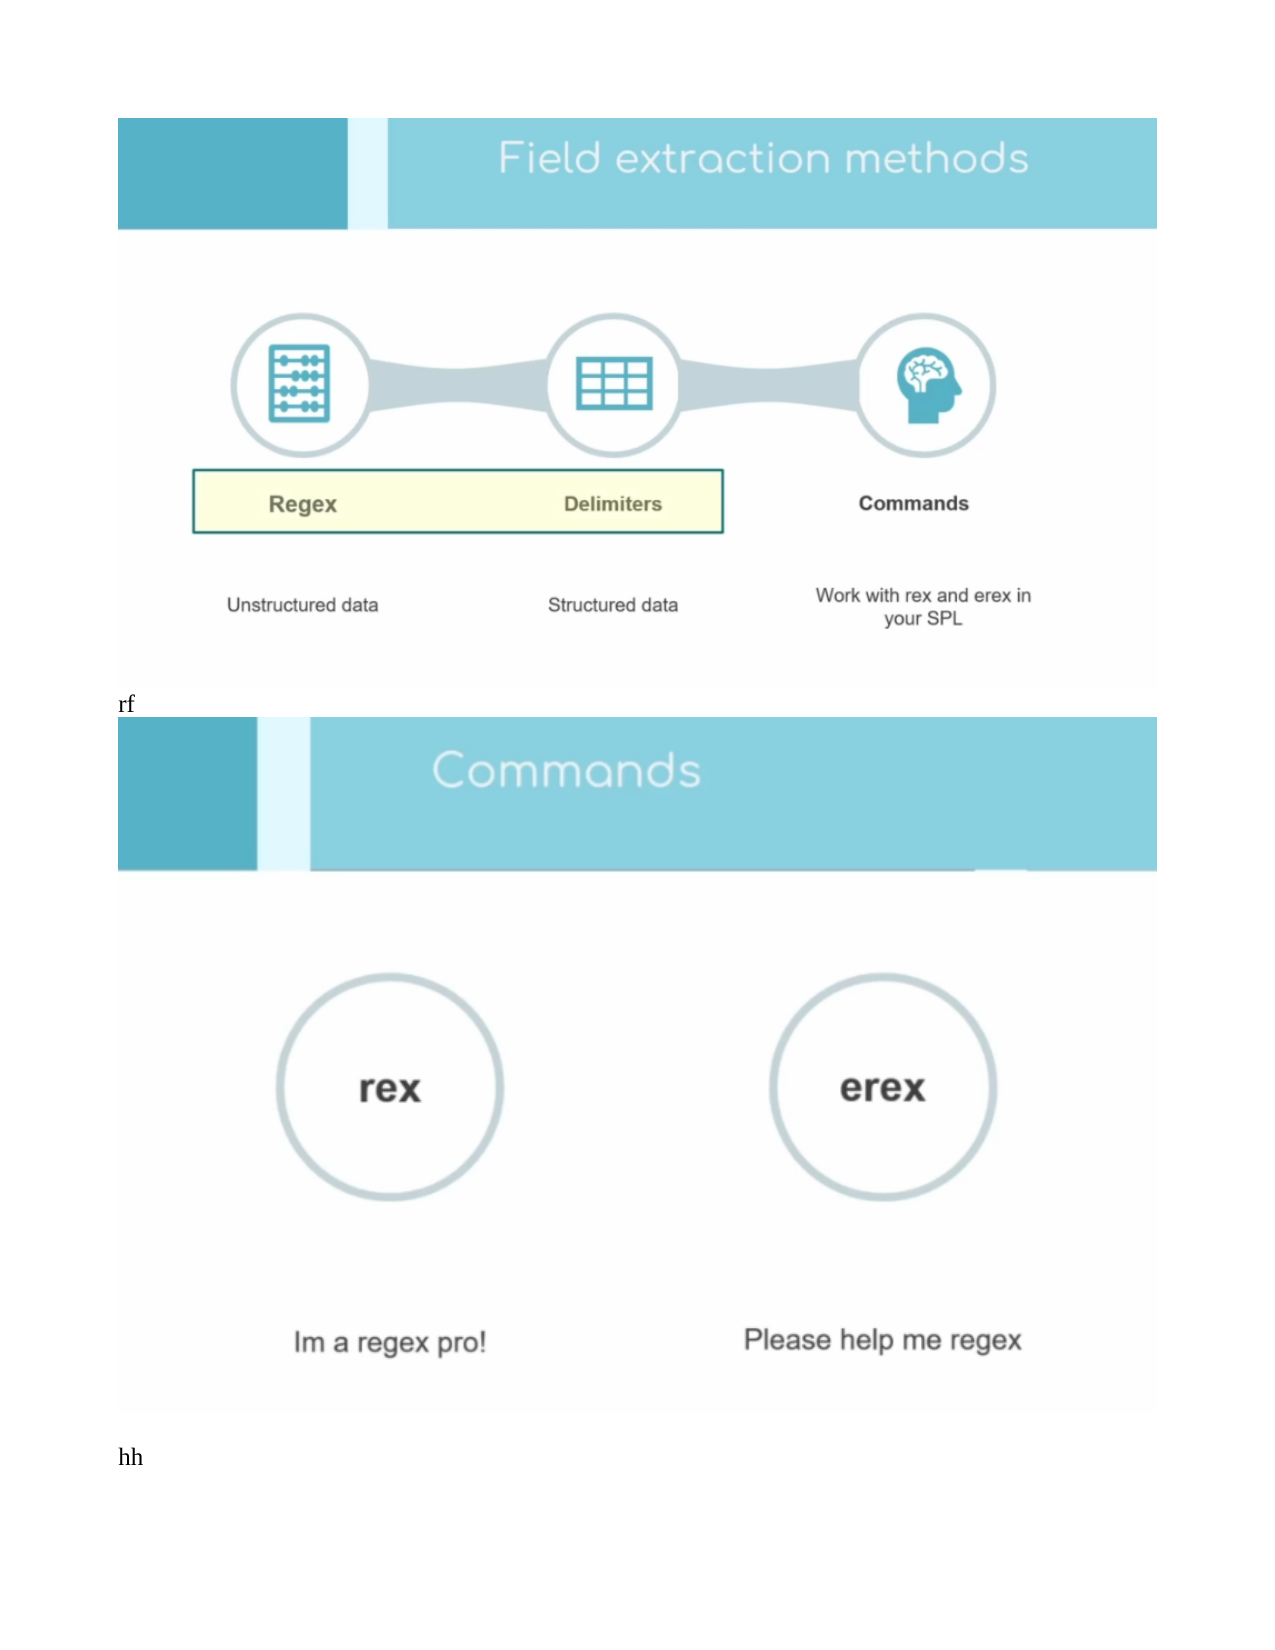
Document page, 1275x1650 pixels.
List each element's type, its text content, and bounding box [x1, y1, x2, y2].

text rf [118, 689, 1157, 717]
picture [118, 118, 1157, 689]
picture [118, 717, 1157, 1414]
text hh [118, 1442, 1157, 1471]
